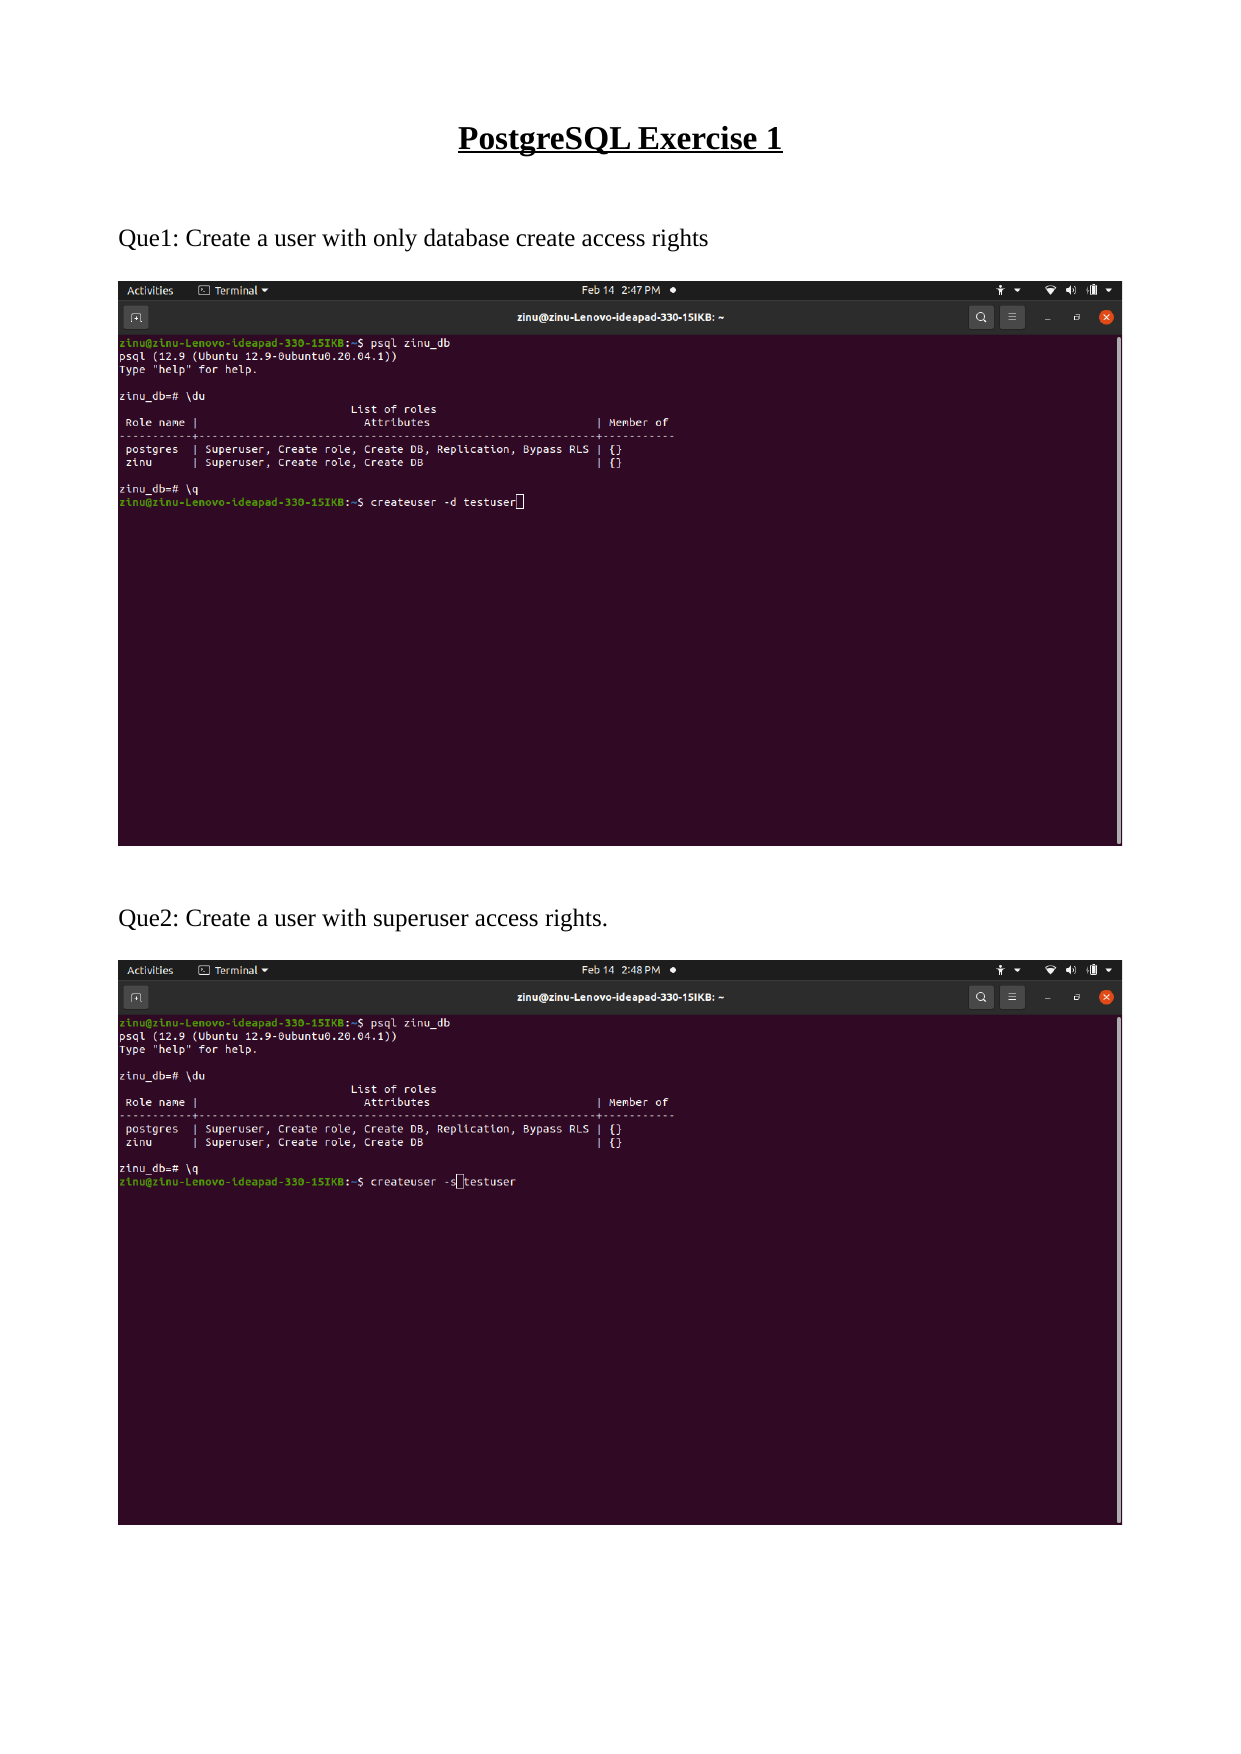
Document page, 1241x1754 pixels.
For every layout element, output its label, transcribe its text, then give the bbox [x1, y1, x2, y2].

picture [118, 960, 1123, 1525]
text PostgreSQL Exercise 1 [118, 118, 1122, 156]
picture [118, 281, 1123, 846]
text Que2: Create a user with superuser access rights. [118, 903, 1122, 932]
text Que1: Create a user with only database create access rights [118, 223, 1122, 252]
